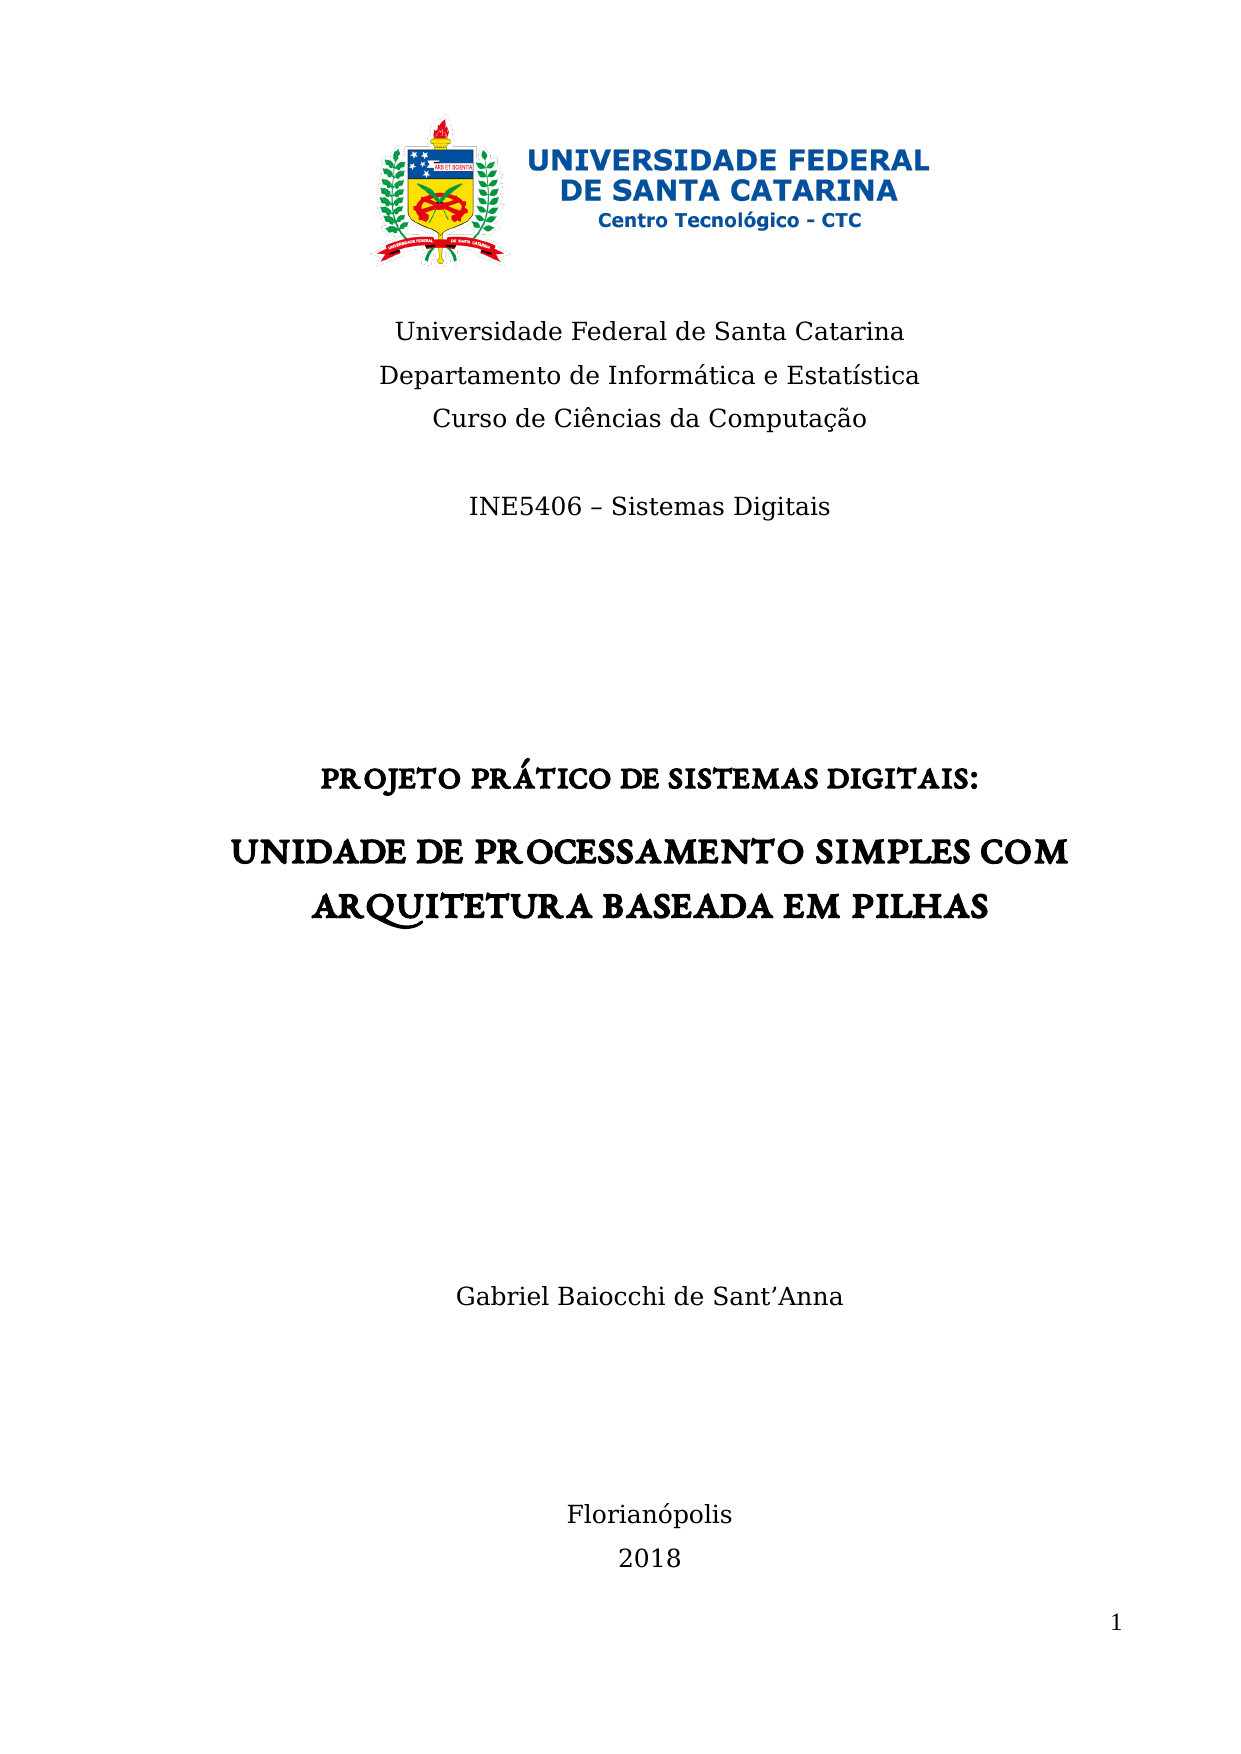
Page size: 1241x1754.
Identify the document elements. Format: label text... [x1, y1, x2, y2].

text 2018 [177, 1544, 1122, 1573]
text Universidade Federal de Santa Catarina [177, 317, 1122, 346]
text Florianópolis [177, 1500, 1122, 1529]
text Curso de Ciências da Computação [177, 404, 1122, 434]
text Departamento de Informática e Estatística [177, 361, 1122, 390]
text INE5406 – Sistemas Digitais [177, 492, 1122, 521]
text Unidade de Processamento Simples com Arquitetura baseada em Pilhas [177, 823, 1122, 932]
text Gabriel Baiocchi de Sant’Anna [177, 1282, 1122, 1311]
picture [370, 113, 930, 267]
text Projeto Prático de Sistemas Digitais: [177, 754, 1122, 800]
